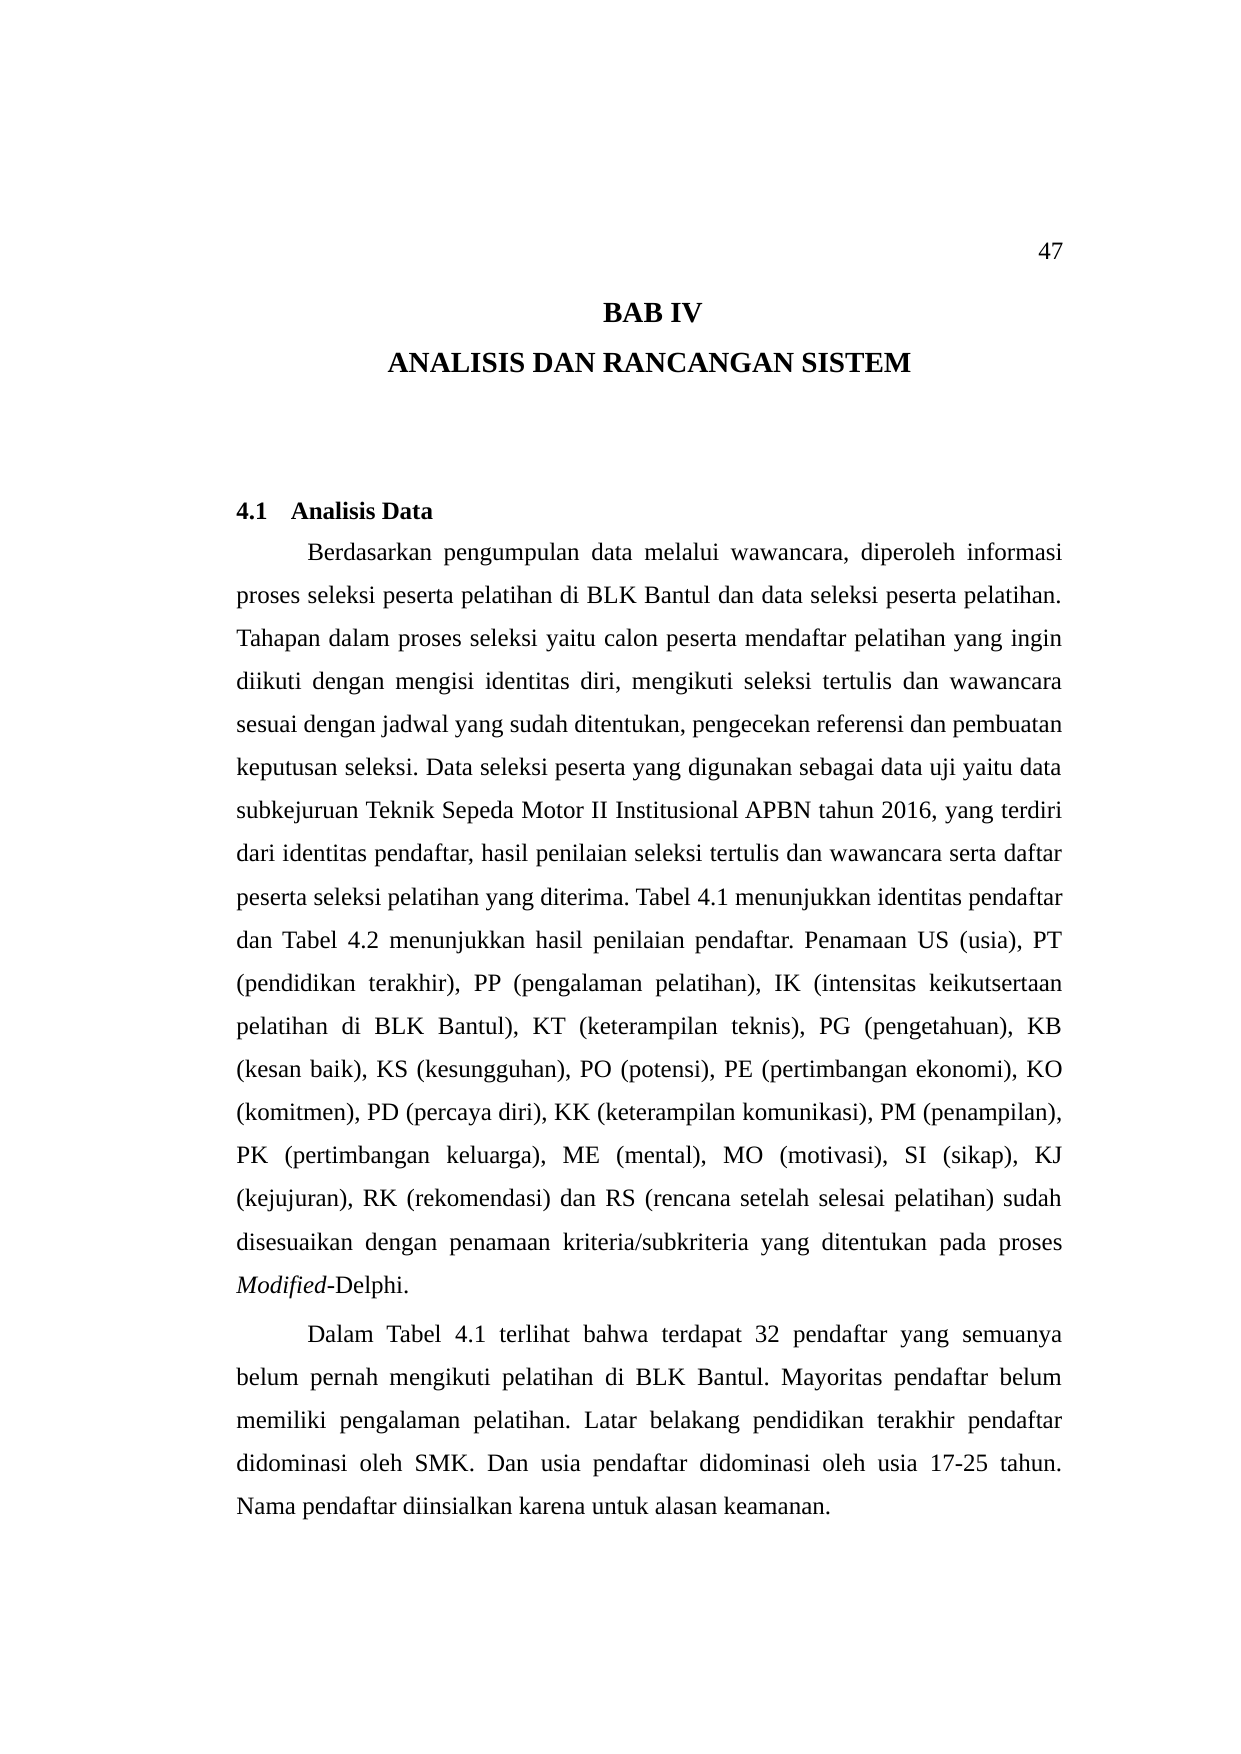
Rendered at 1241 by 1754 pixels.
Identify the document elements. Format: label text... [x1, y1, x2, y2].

subtitle Bab IV ANALISIS DAN RANCANGAN SISTEM [236, 295, 1063, 379]
text Dalam Tabel 4.1 terlihat bahwa terdapat 32 pendaftar yang semuanya belum pernah mengikuti pelatihan di BLK Bantul. Mayoritas pendaftar belum memiliki pengalaman pelatihan. Latar belakang pendidikan terakhir pendaftar didominasi oleh SMK. Dan usia pendaftar didominasi oleh usia 17-25 tahun. Nama pendaftar diinsialkan karena untuk alasan keamanan. [236, 1319, 1063, 1520]
subtitle Analisis Data [236, 496, 1063, 525]
text Berdasarkan pengumpulan data melalui wawancara, diperoleh informasi proses seleksi peserta pelatihan di BLK Bantul dan data seleksi peserta pelatihan. Tahapan dalam proses seleksi yaitu calon peserta mendaftar pelatihan yang ingin diikuti dengan mengisi identitas diri, mengikuti seleksi tertulis dan wawancara sesuai dengan jadwal yang sudah ditentukan, pengecekan referensi dan pembuatan keputusan seleksi. Data seleksi peserta yang digunakan sebagai data uji yaitu data subkejuruan Teknik Sepeda Motor II Institusional APBN tahun 2016, yang terdiri dari identitas pendaftar, hasil penilaian seleksi tertulis dan wawancara serta daftar peserta seleksi pelatihan yang diterima. Tabel 4.1 menunjukkan identitas pendaftar dan Tabel 4.2 menunjukkan hasil penilaian pendaftar. Penamaan US (usia), PT (pendidikan terakhir), PP (pengalaman pelatihan), IK (intensitas keikutsertaan pelatihan di BLK Bantul), KT (keterampilan teknis), PG (pengetahuan), KB (kesan baik), KS (kesungguhan), PO (potensi), PE (pertimbangan ekonomi), KO (komitmen), PD (percaya diri), KK (keterampilan komunikasi), PM (penampilan), PK (pertimbangan keluarga), ME (mental), MO (motivasi), SI (sikap), KJ (kejujuran), RK (rekomendasi) dan RS (rencana setelah selesai pelatihan) sudah disesuaikan dengan penamaan kriteria/subkriteria yang ditentukan pada proses Modified-Delphi. [236, 537, 1063, 1298]
